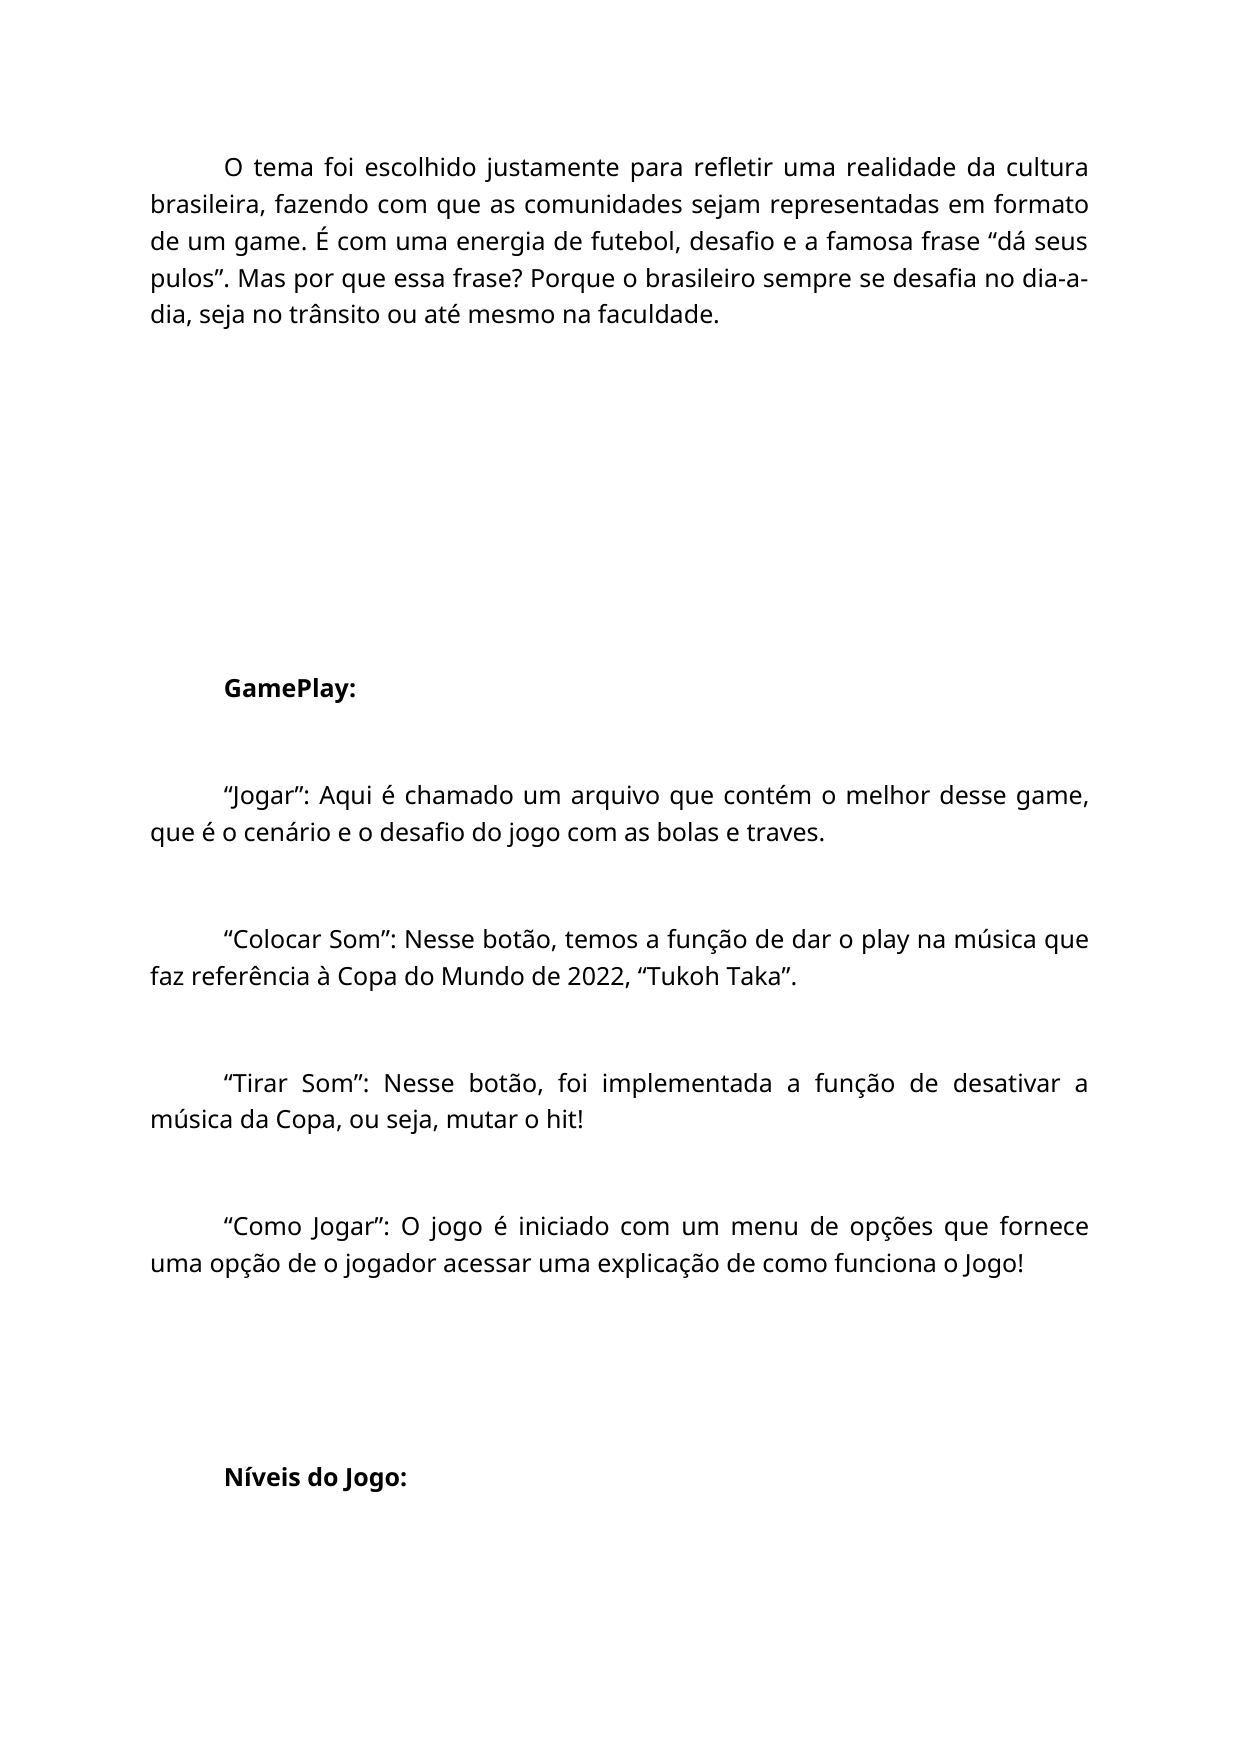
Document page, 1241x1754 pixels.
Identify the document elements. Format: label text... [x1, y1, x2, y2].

text “Como Jogar”: O jogo é iniciado com um menu de opções que fornece uma opção de o jogador acessar uma explicação de como funciona o Jogo! [150, 1209, 1090, 1280]
text “Colocar Som”: Nesse botão, temos a função de dar o play na música que faz referência à Copa do Mundo de 2022, “Tukoh Taka”. [150, 922, 1090, 992]
text Níveis do Jogo: [150, 1459, 1090, 1493]
text O tema foi escolhido justamente para refletir uma realidade da cultura brasileira, fazendo com que as comunidades sejam representadas em formato de um game. É com uma energia de futebol, desafio e a famosa frase “dá seus pulos”. Mas por que essa frase? Porque o brasileiro sempre se desafia no dia-a-dia, seja no trânsito ou até mesmo na faculdade. [150, 150, 1090, 331]
text “Jogar”: Aqui é chamado um arquivo que contém o melhor desse game, que é o cenário e o desafio do jogo com as bolas e traves. [150, 778, 1090, 849]
text “Tirar Som”: Nesse botão, foi implementada a função de desativar a música da Copa, ou seja, mutar o hit! [150, 1065, 1090, 1136]
text GamePlay: [150, 671, 1090, 705]
